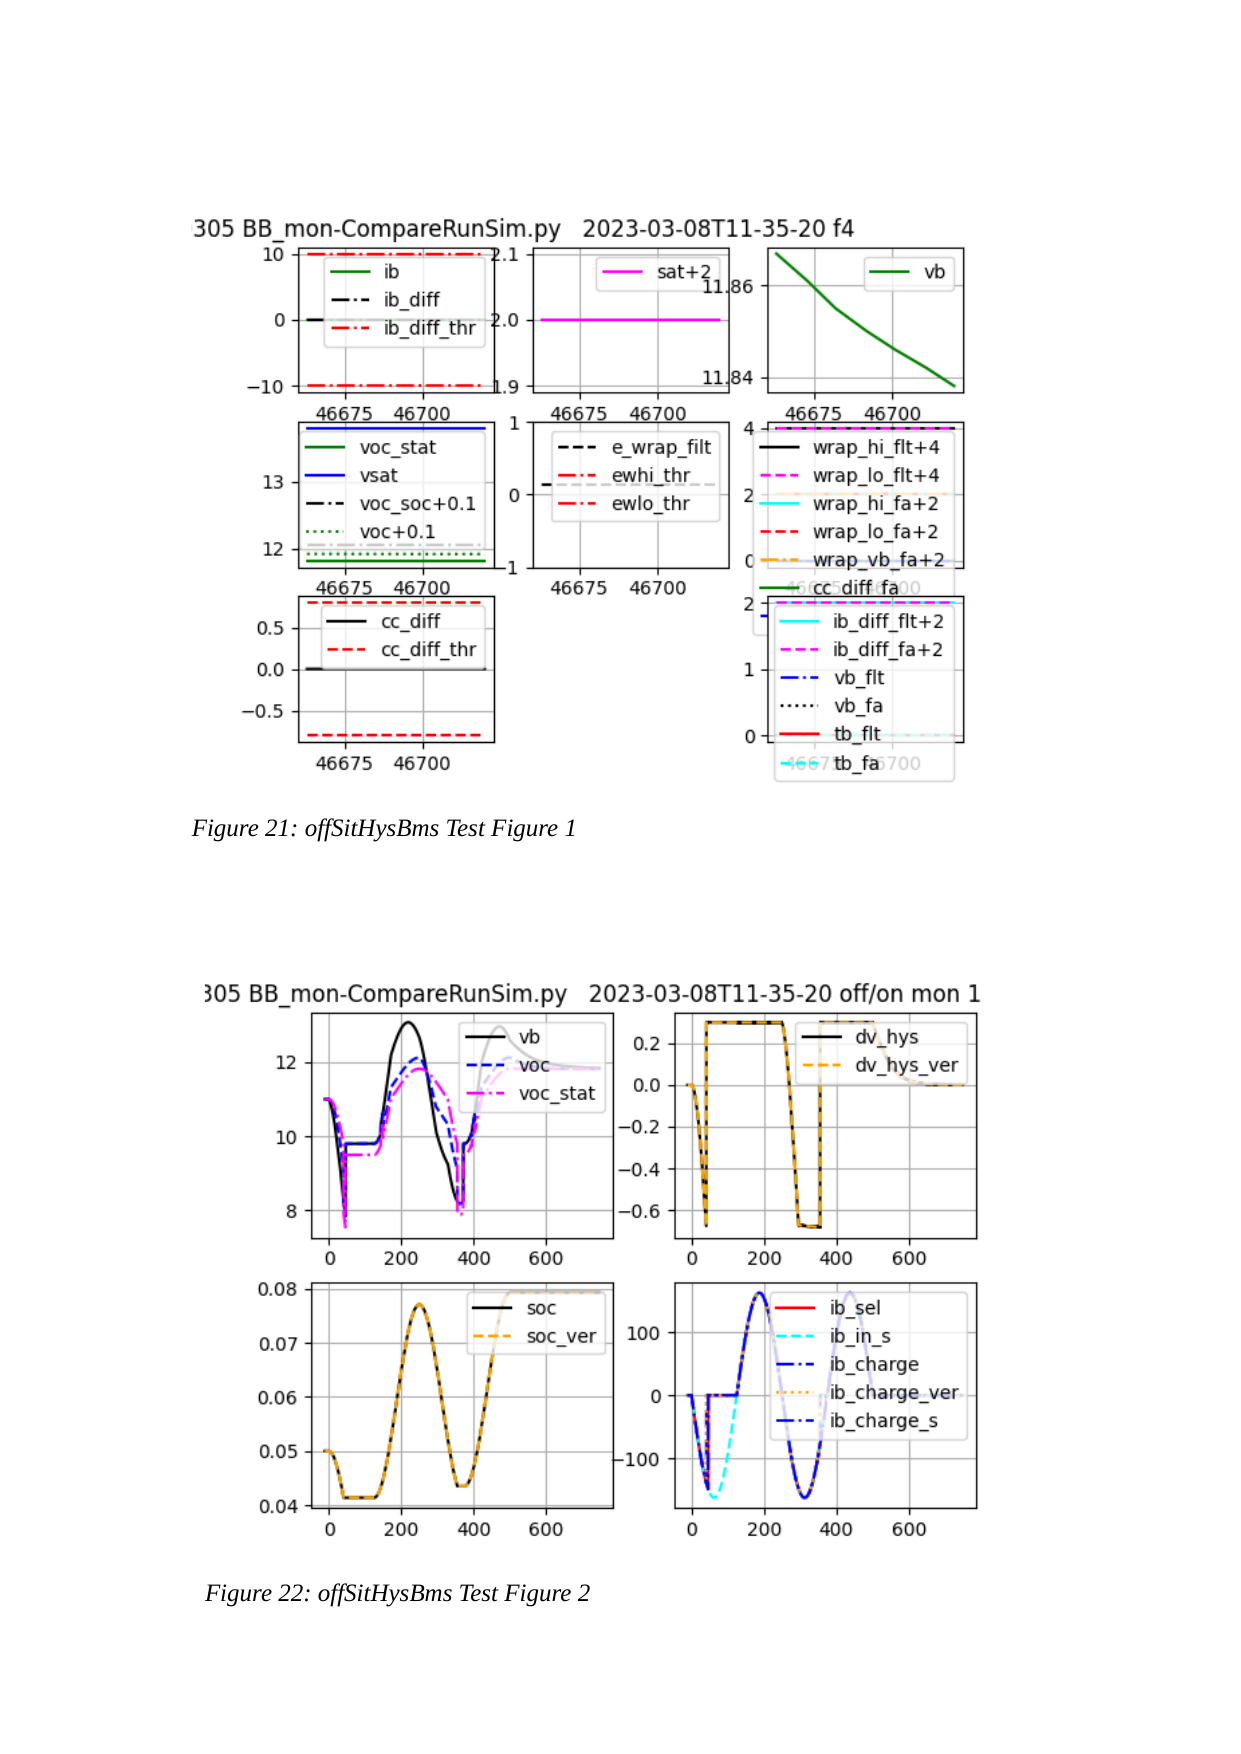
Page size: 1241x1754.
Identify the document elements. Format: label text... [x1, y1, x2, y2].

picture [191, 170, 1049, 813]
text Figure 21: offSitHysBms Test Figure 1 [192, 813, 1048, 841]
text Figure 22: offSitHysBms Test Figure 2 [205, 1579, 1061, 1607]
picture [204, 935, 1062, 1579]
